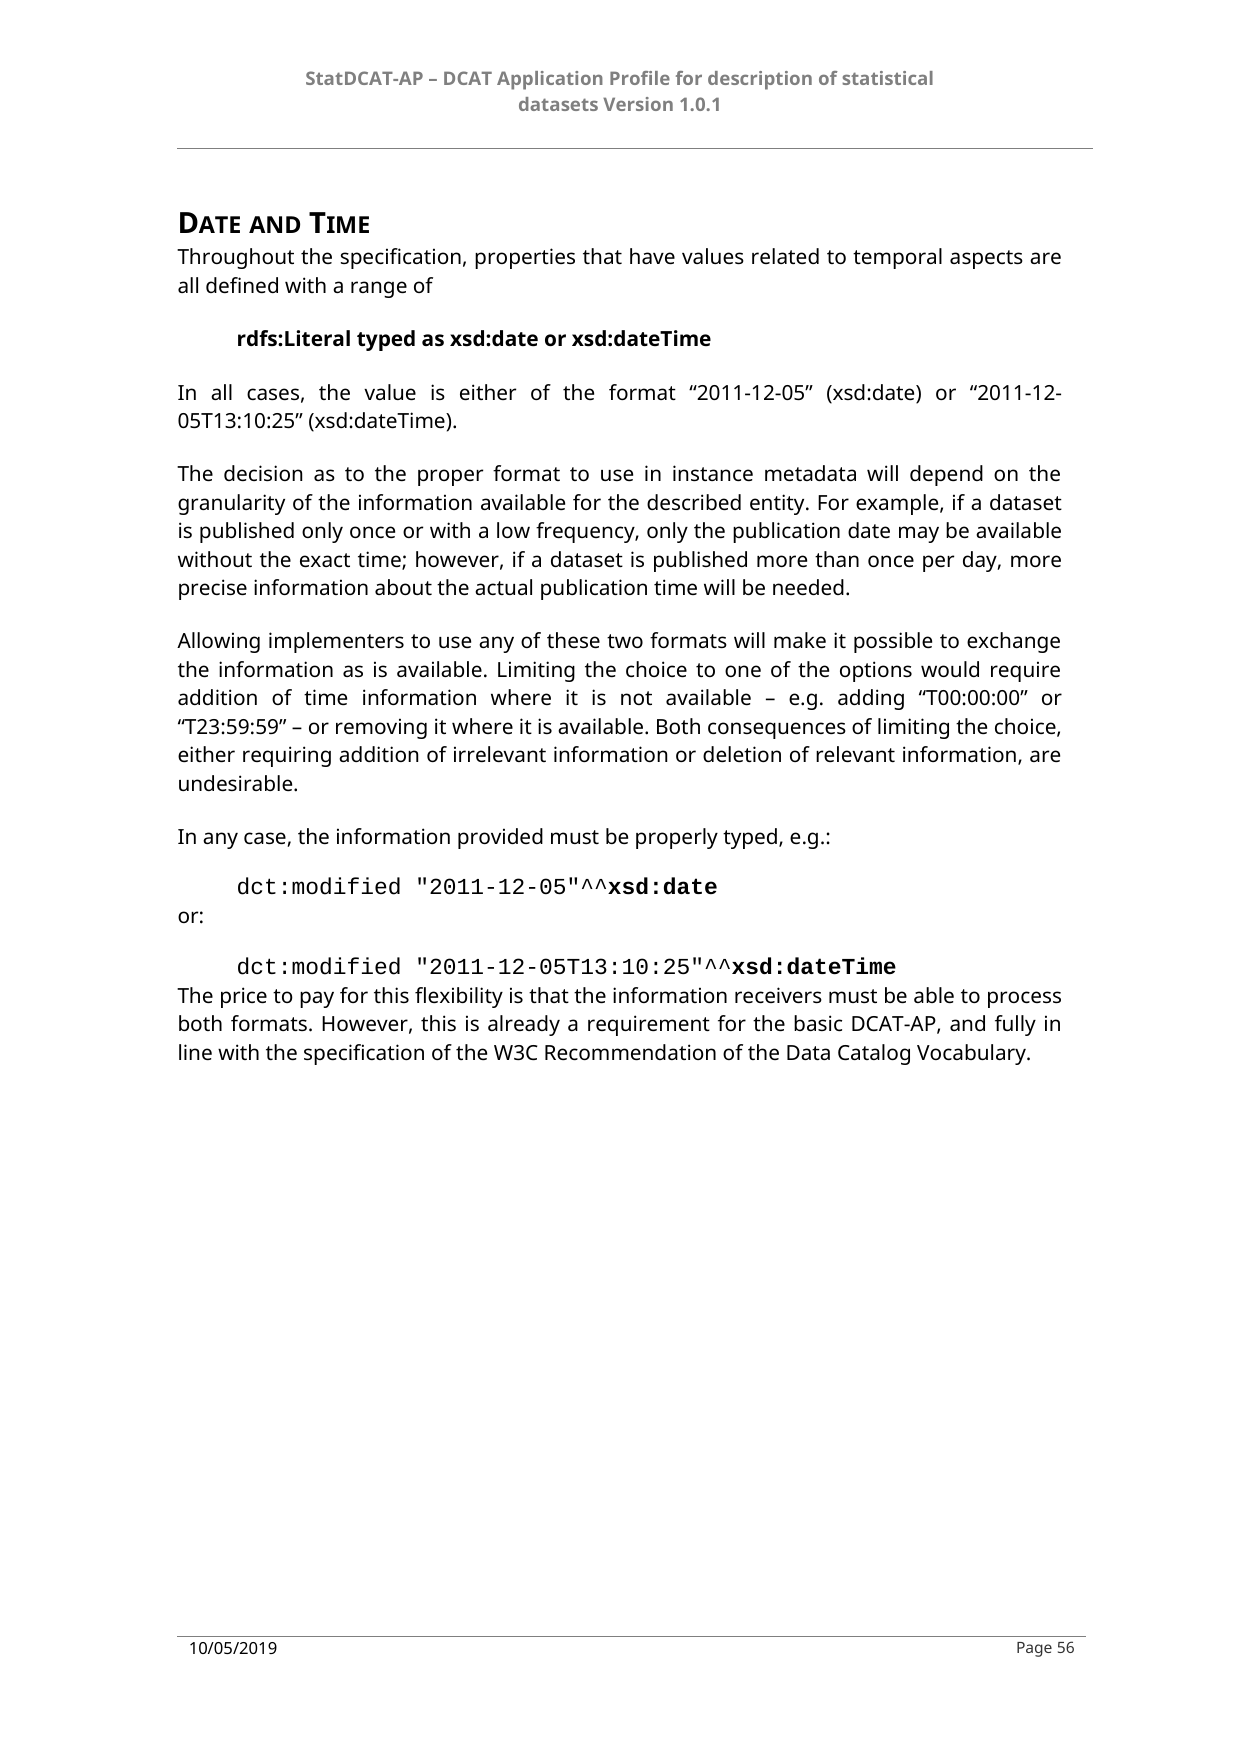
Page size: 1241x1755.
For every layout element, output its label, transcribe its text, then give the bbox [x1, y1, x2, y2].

text dct:modified "2011-12-05"^^xsd:date [236, 876, 1063, 902]
text The decision as to the proper format to use in instance metadata will depend on the granularity of the information available for the described entity. For example, if a dataset is published only once or with a low frequency, only the publication date may be available without the exact time; however, if a dataset is published more than once per day, more precise information about the actual publication time will be needed. [177, 459, 1063, 602]
text Allowing implementers to use any of these two formats will make it possible to exchange the information as is available. Limiting the choice to one of the options would require addition of time information where it is not available – e.g. adding “T00:00:00” or “T23:59:59” – or removing it where it is available. Both consequences of limiting the choice, either requiring addition of irrelevant information or deletion of relevant information, are undesirable. [177, 627, 1063, 797]
text In any case, the information provided must be properly typed, e.g.: [177, 822, 1063, 851]
text or: [177, 902, 1063, 930]
text Throughout the specification, properties that have values related to temporal aspects are all defined with a range of [177, 242, 1063, 299]
text rdfs:Literal typed as xsd:date or xsd:dateTime [236, 324, 1063, 353]
text dct:modified "2011-12-05T13:10:25"^^xsd:dateTime [236, 955, 1063, 981]
subtitle Date and Time [177, 203, 1063, 242]
text The price to pay for this flexibility is that the information receivers must be able to process both formats. However, this is already a requirement for the basic DCAT-AP, and fully in line with the specification of the W3C Recommendation of the Data Catalog Vocabulary. [177, 981, 1063, 1066]
text In all cases, the value is either of the format “2011-12-05” (xsd:date) or “2011-12-05T13:10:25” (xsd:dateTime). [177, 378, 1063, 434]
